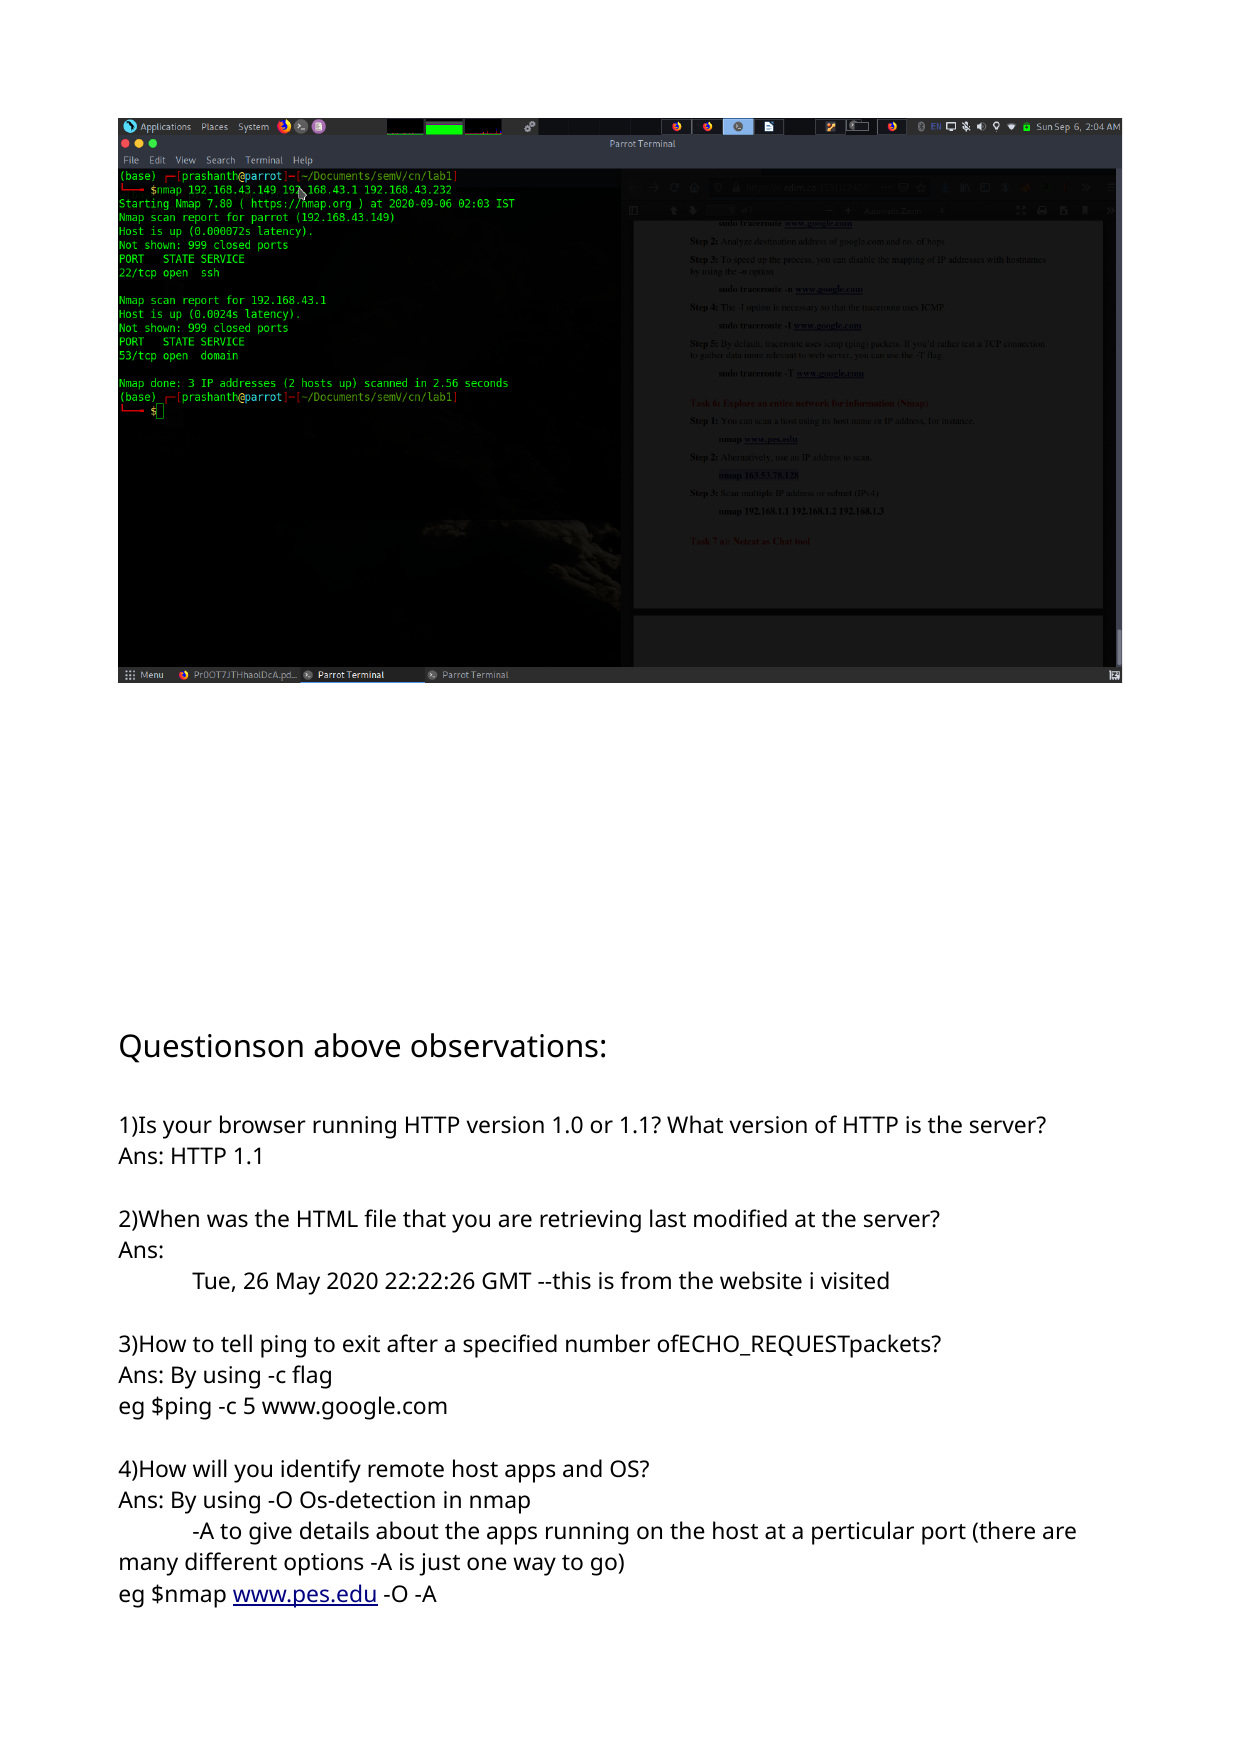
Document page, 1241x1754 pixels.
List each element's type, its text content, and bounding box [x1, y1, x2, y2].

text Ans: [118, 1234, 1122, 1265]
text 1)Is your browser running HTTP version 1.0 or 1.1? What version of HTTP is the server? [118, 1109, 1122, 1140]
text 2)When was the HTML file that you are retrieving last modified at the server? [118, 1203, 1122, 1234]
text Ans: By using -c flag [118, 1359, 1122, 1390]
text Ans: HTTP 1.1 [118, 1140, 1122, 1171]
text 4)How will you identify remote host apps and OS? [118, 1453, 1122, 1484]
text Questionson above observations: [118, 1024, 1122, 1066]
text eg $ping -c 5 www.google.com [118, 1390, 1122, 1421]
text eg $nmap www.pes.edu -O -A [118, 1578, 1122, 1609]
text 3)How to tell ping to exit after a specified number ofECHO_REQUESTpackets? [118, 1328, 1122, 1359]
text -A to give details about the apps running on the host at a perticular port (there are many different options -A is just one way to go) [118, 1515, 1122, 1578]
text Ans: By using -O Os-detection in nmap [118, 1484, 1122, 1515]
picture [118, 118, 1123, 683]
text Tue, 26 May 2020 22:22:26 GMT --this is from the website i visited [118, 1265, 1122, 1296]
